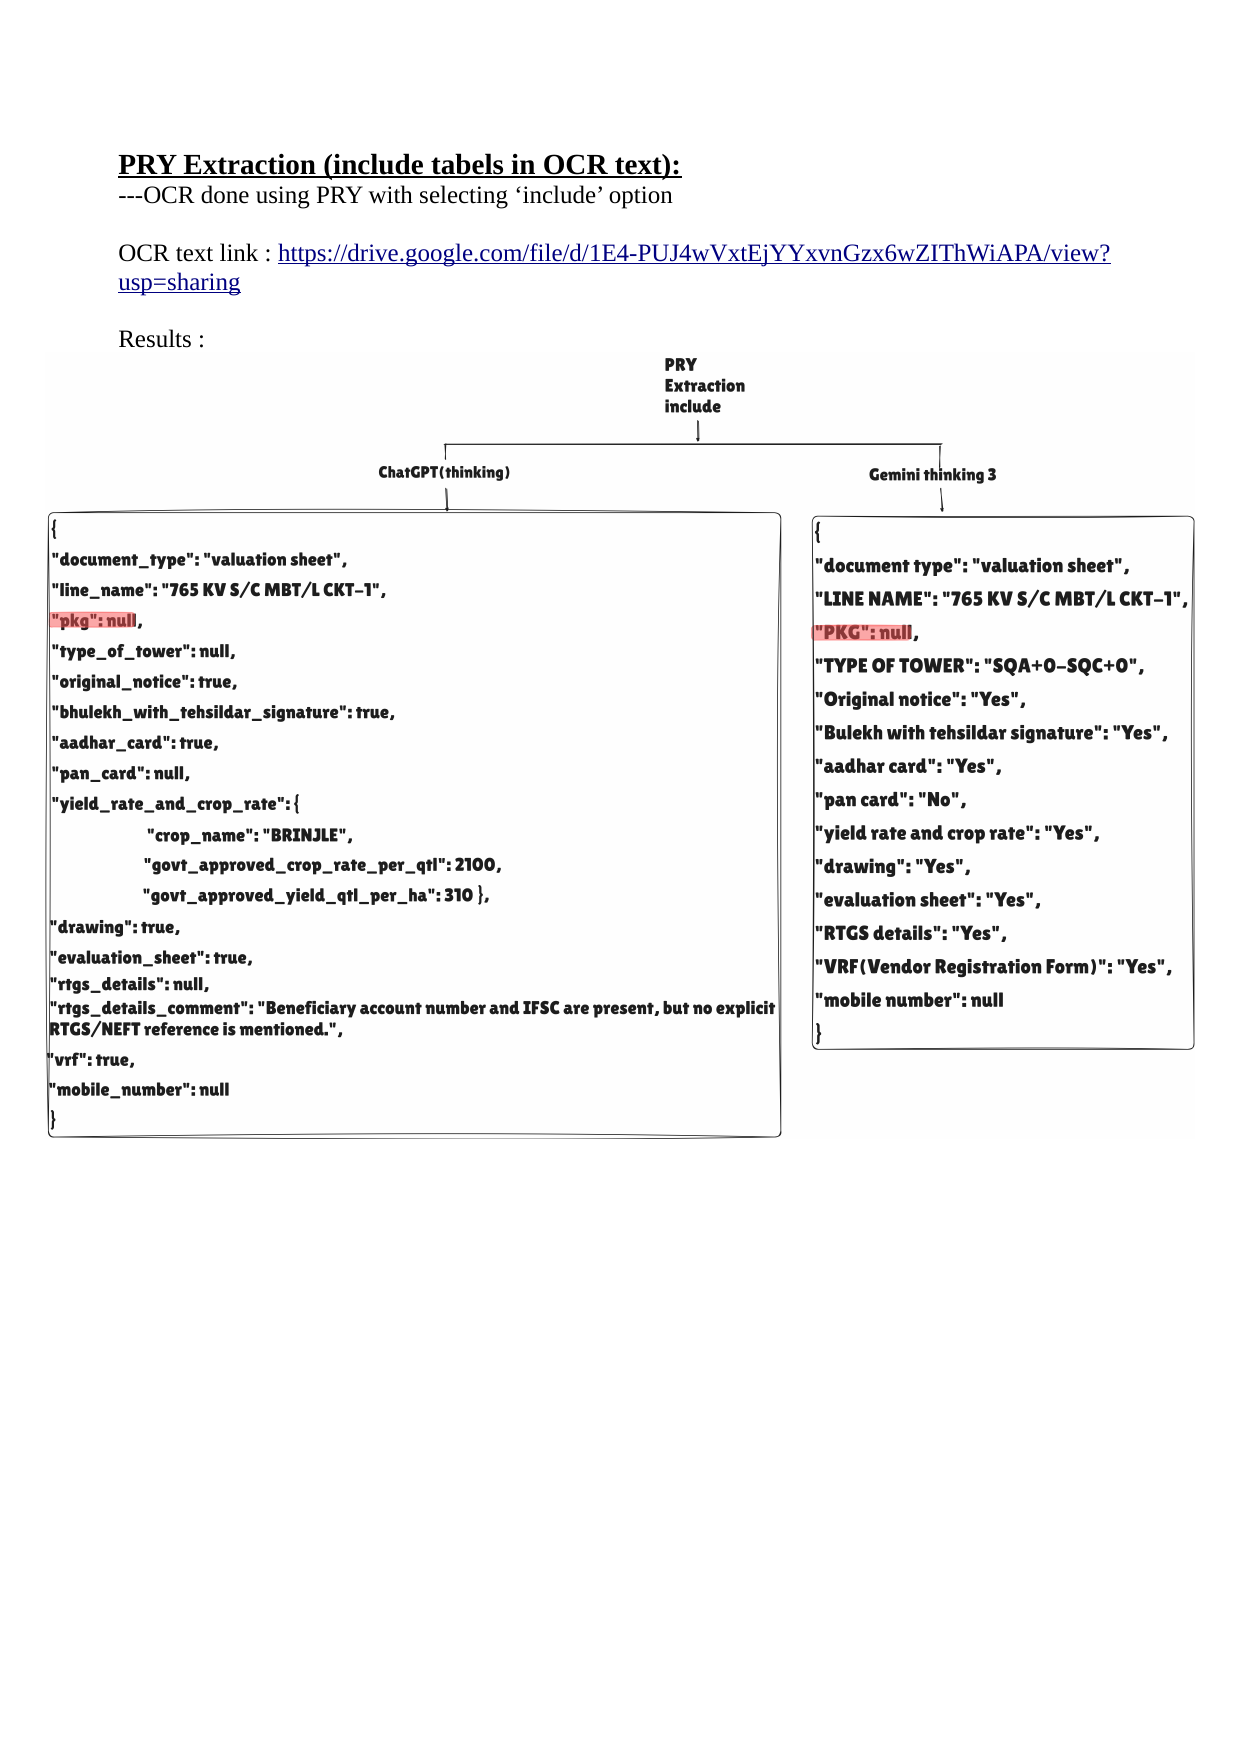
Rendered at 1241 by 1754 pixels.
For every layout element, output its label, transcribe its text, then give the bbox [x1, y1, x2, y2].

text OCR text link : https://drive.google.com/file/d/1E4-PUJ4wVxtEjYYxvnGzx6wZIThWiAPA/view?usp=sharing [118, 238, 1122, 295]
text Results : [118, 324, 1122, 352]
text PRY Extraction (include tabels in OCR text): [118, 147, 1122, 180]
text ---OCR done using PRY with selecting ‘include’ option [118, 180, 1122, 209]
